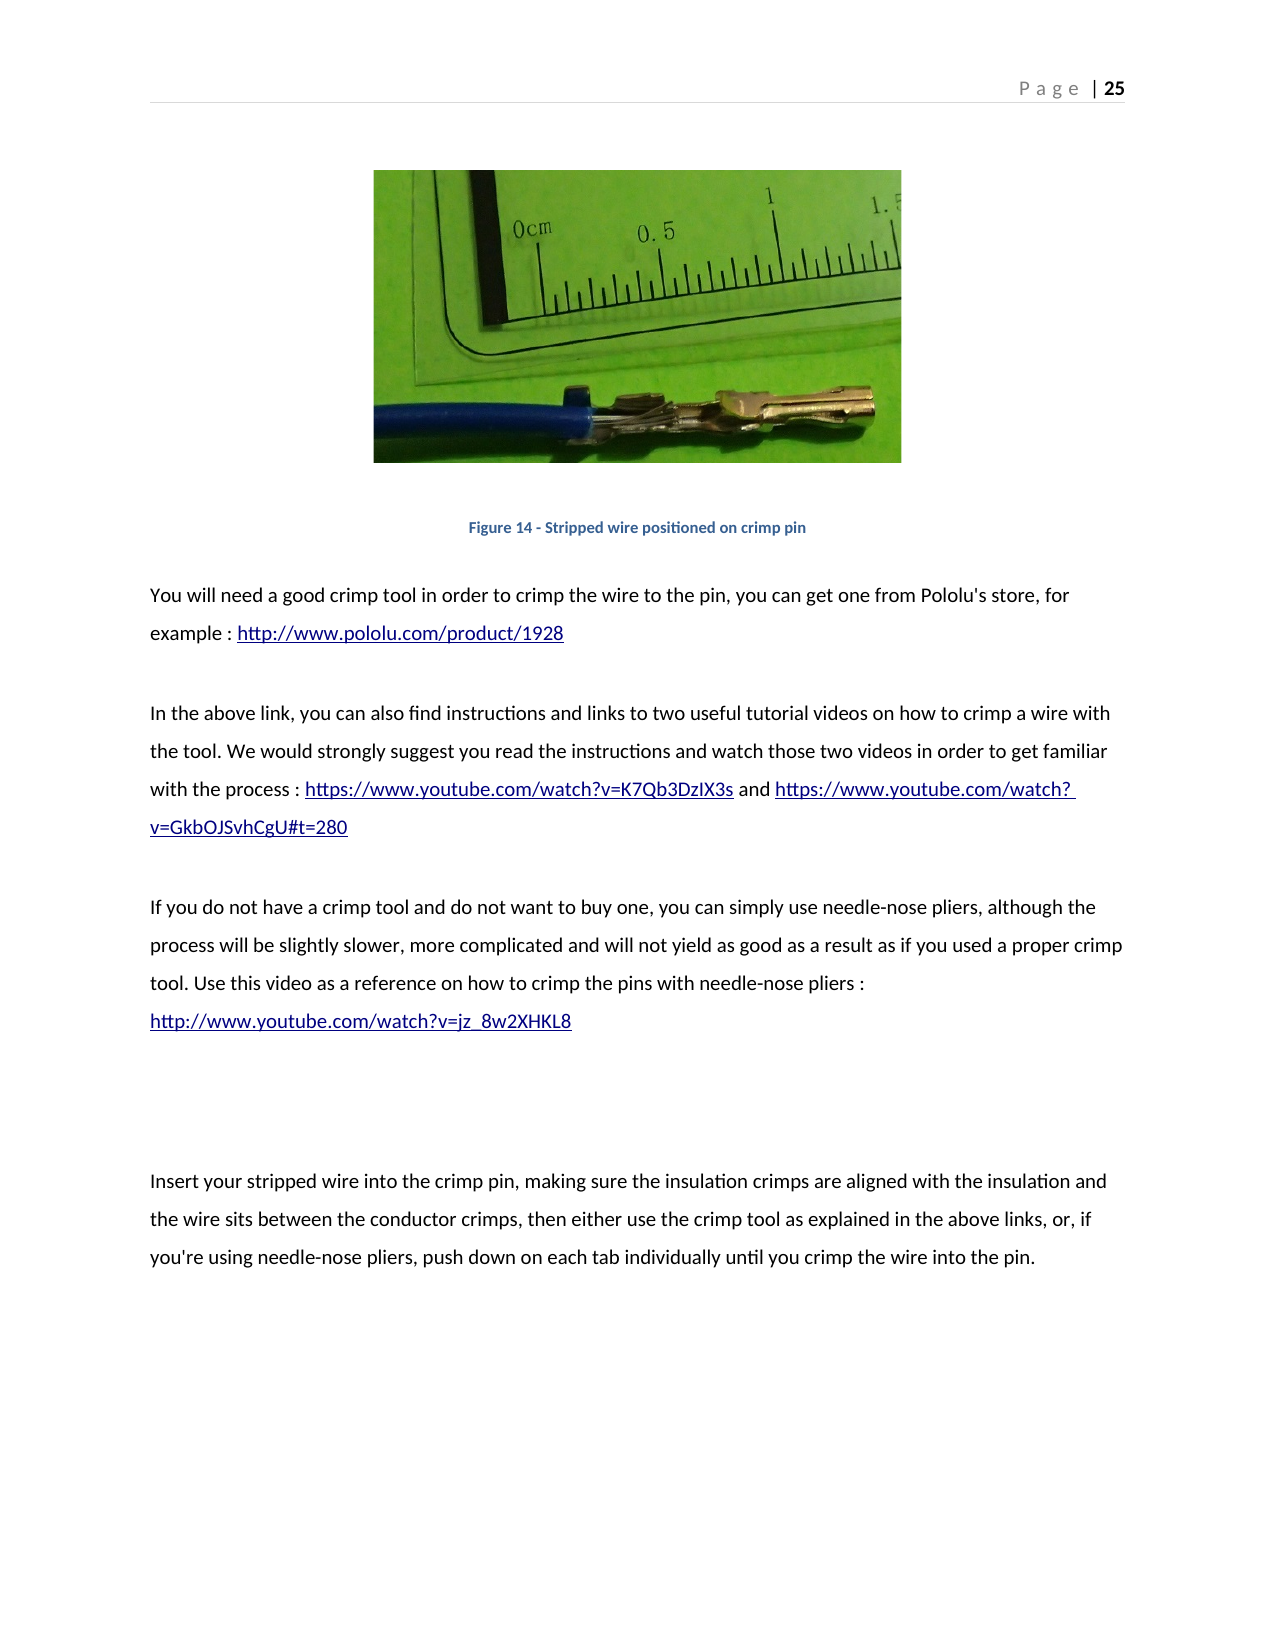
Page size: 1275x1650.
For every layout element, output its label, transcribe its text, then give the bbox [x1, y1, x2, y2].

text Insert your stripped wire into the crimp pin, making sure the insulation crimps are aligned with the insulation and the wire sits between the conductor crimps, then either use the crimp tool as explained in the above links, or, if you're using needle-nose pliers, push down on each tab individually until you crimp the wire into the pin. [150, 1168, 1125, 1270]
text You will need a good crimp tool in order to crimp the wire to the pin, you can get one from Pololu's store, for example : http://www.pololu.com/product/1928 [150, 582, 1125, 646]
text In the above link, you can also find instructions and links to two useful tutorial videos on how to crimp a wire with the tool. We would strongly suggest you read the instructions and watch those two videos in order to get familiar with the process : https://www.youtube.com/watch?v=K7Qb3DzIX3s and https://www.youtube.com/watch? v=GkbOJSvhCgU#t=280 [150, 700, 1125, 840]
text Figure 14 - Stripped wire positioned on crimp pin [150, 517, 1125, 537]
text If you do not have a crimp tool and do not want to buy one, you can simply use needle-nose pliers, although the process will be slightly slower, more complicated and will not yield as good as a result as if you used a proper crimp tool. Use this video as a reference on how to crimp the pins with needle-nose pliers : http://www.youtube.com/watch?v=jz_8w2XHKL8 [150, 894, 1125, 1034]
